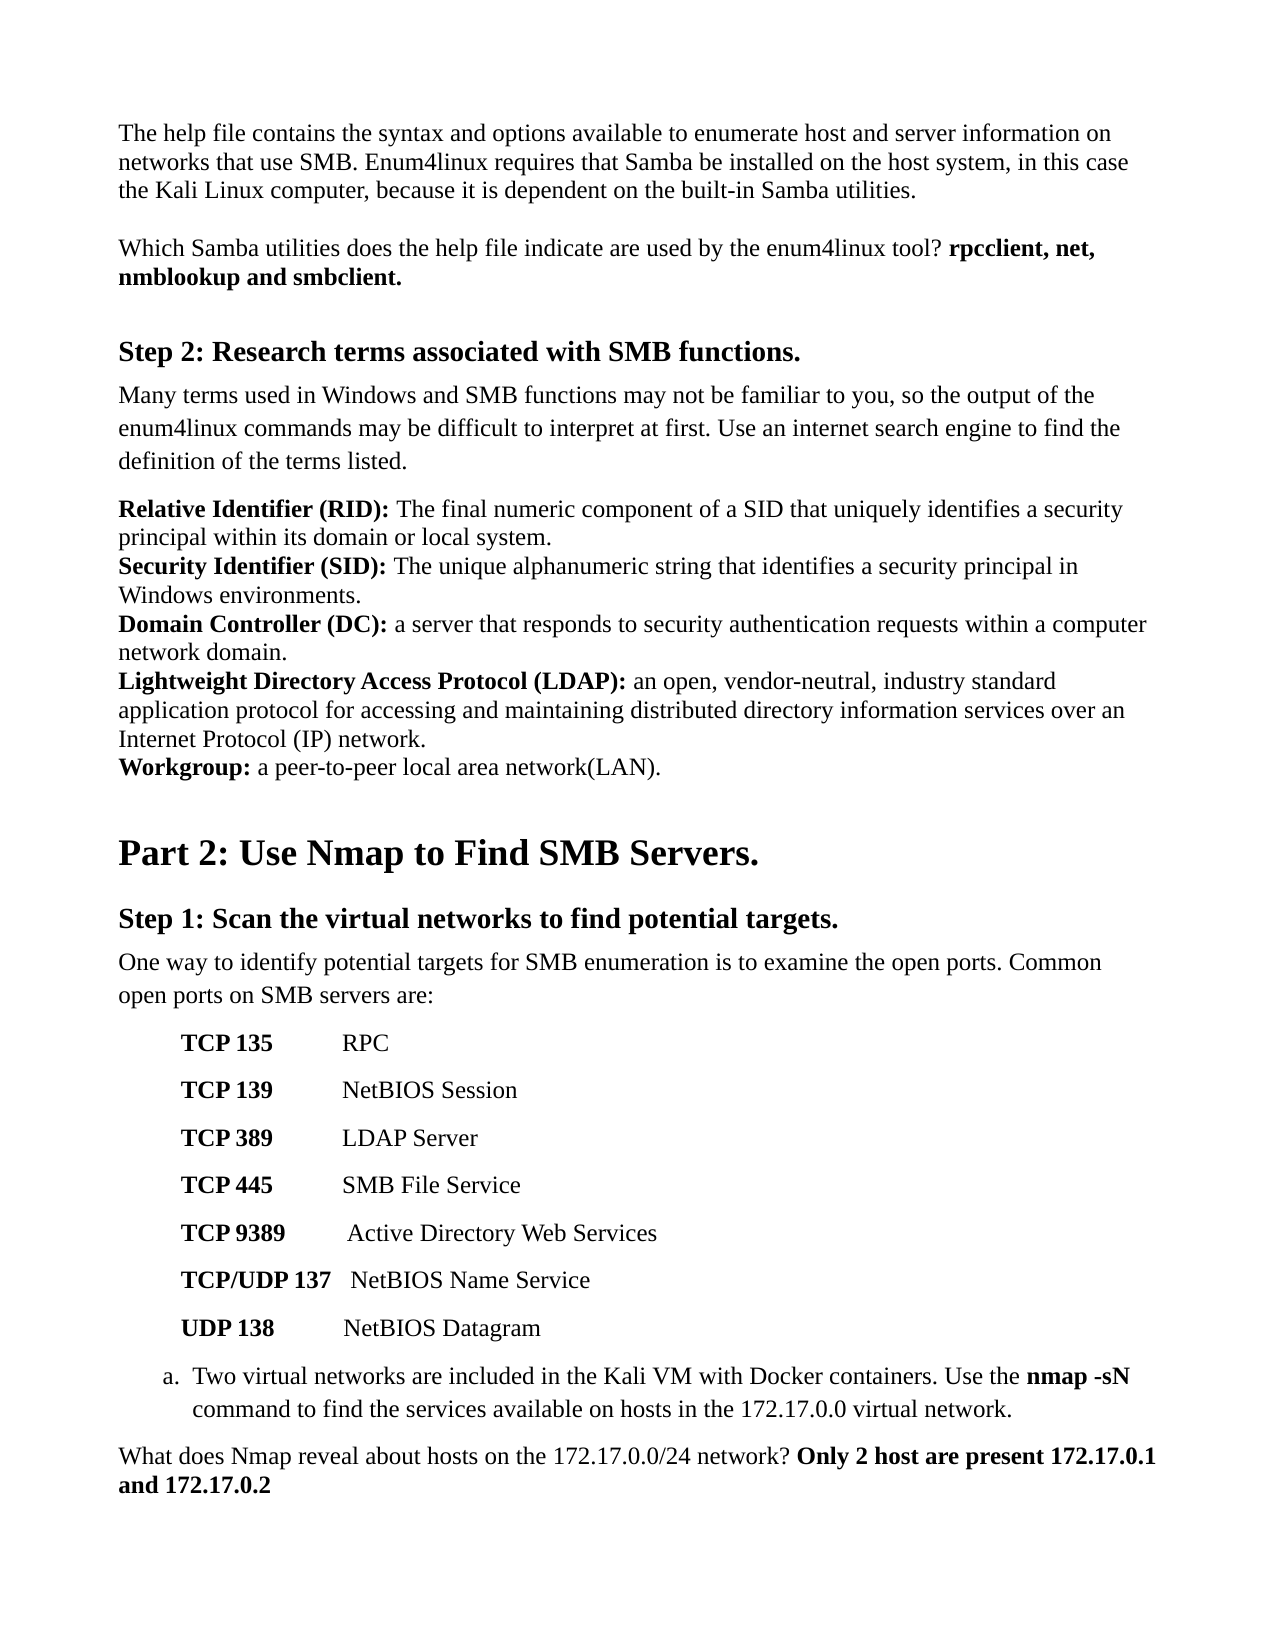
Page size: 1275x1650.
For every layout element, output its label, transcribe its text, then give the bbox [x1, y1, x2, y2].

list Two virtual networks are included in the Kali VM with Docker containers. Use the nmap -sN command to find the services available on hosts in the 172.17.0.0 virtual network. [162, 1361, 1157, 1423]
text TCP 445 SMB File Service [181, 1170, 1157, 1199]
text One way to identify potential targets for SMB enumeration is to examine the open ports. Common open ports on SMB servers are: [118, 947, 1157, 1009]
text The help file contains the syntax and options available to enumerate host and server information on networks that use SMB. Enum4linux requires that Samba be installed on the host system, in this case the Kali Linux computer, because it is dependent on the built-in Samba utilities. [118, 118, 1157, 204]
text Domain Controller (DC): a server that responds to security authentication requests within a computer network domain. [118, 609, 1157, 666]
subtitle Part 2: Use Nmap to Find SMB Servers. [118, 831, 1157, 874]
text Security Identifier (SID): The unique alphanumeric string that identifies a security principal in Windows environments. [118, 551, 1157, 609]
text TCP 389 LDAP Server [181, 1123, 1157, 1152]
text Relative Identifier (RID): The final numeric component of a SID that uniquely identifies a security principal within its domain or local system. [118, 494, 1157, 551]
text Workgroup: a peer-to-peer local area network(LAN). [118, 752, 1157, 781]
text Many terms used in Windows and SMB functions may not be familiar to you, so the output of the enum4linux commands may be difficult to interpret at first. Use an internet search engine to find the definition of the terms listed. [118, 380, 1157, 475]
subtitle Step 2: Research terms associated with SMB functions. [118, 334, 1157, 367]
text TCP 135 RPC [181, 1028, 1157, 1056]
text TCP 139 NetBIOS Session [181, 1075, 1157, 1104]
subtitle Step 1: Scan the virtual networks to find potential targets. [118, 901, 1157, 934]
text TCP 9389 Active Directory Web Services [181, 1218, 1157, 1247]
text UDP 138 NetBIOS Datagram [181, 1313, 1157, 1342]
text What does Nmap reveal about hosts on the 172.17.0.0/24 network? Only 2 host are present 172.17.0.1 and 172.17.0.2 [118, 1441, 1157, 1499]
text Lightweight Directory Access Protocol (LDAP): an open, vendor-neutral, industry standard application protocol for accessing and maintaining distributed directory information services over an Internet Protocol (IP) network. [118, 666, 1157, 752]
text Which Samba utilities does the help file indicate are used by the enum4linux tool? rpcclient, net, nmblookup and smbclient. [118, 233, 1157, 291]
text TCP/UDP 137 NetBIOS Name Service [181, 1266, 1157, 1294]
